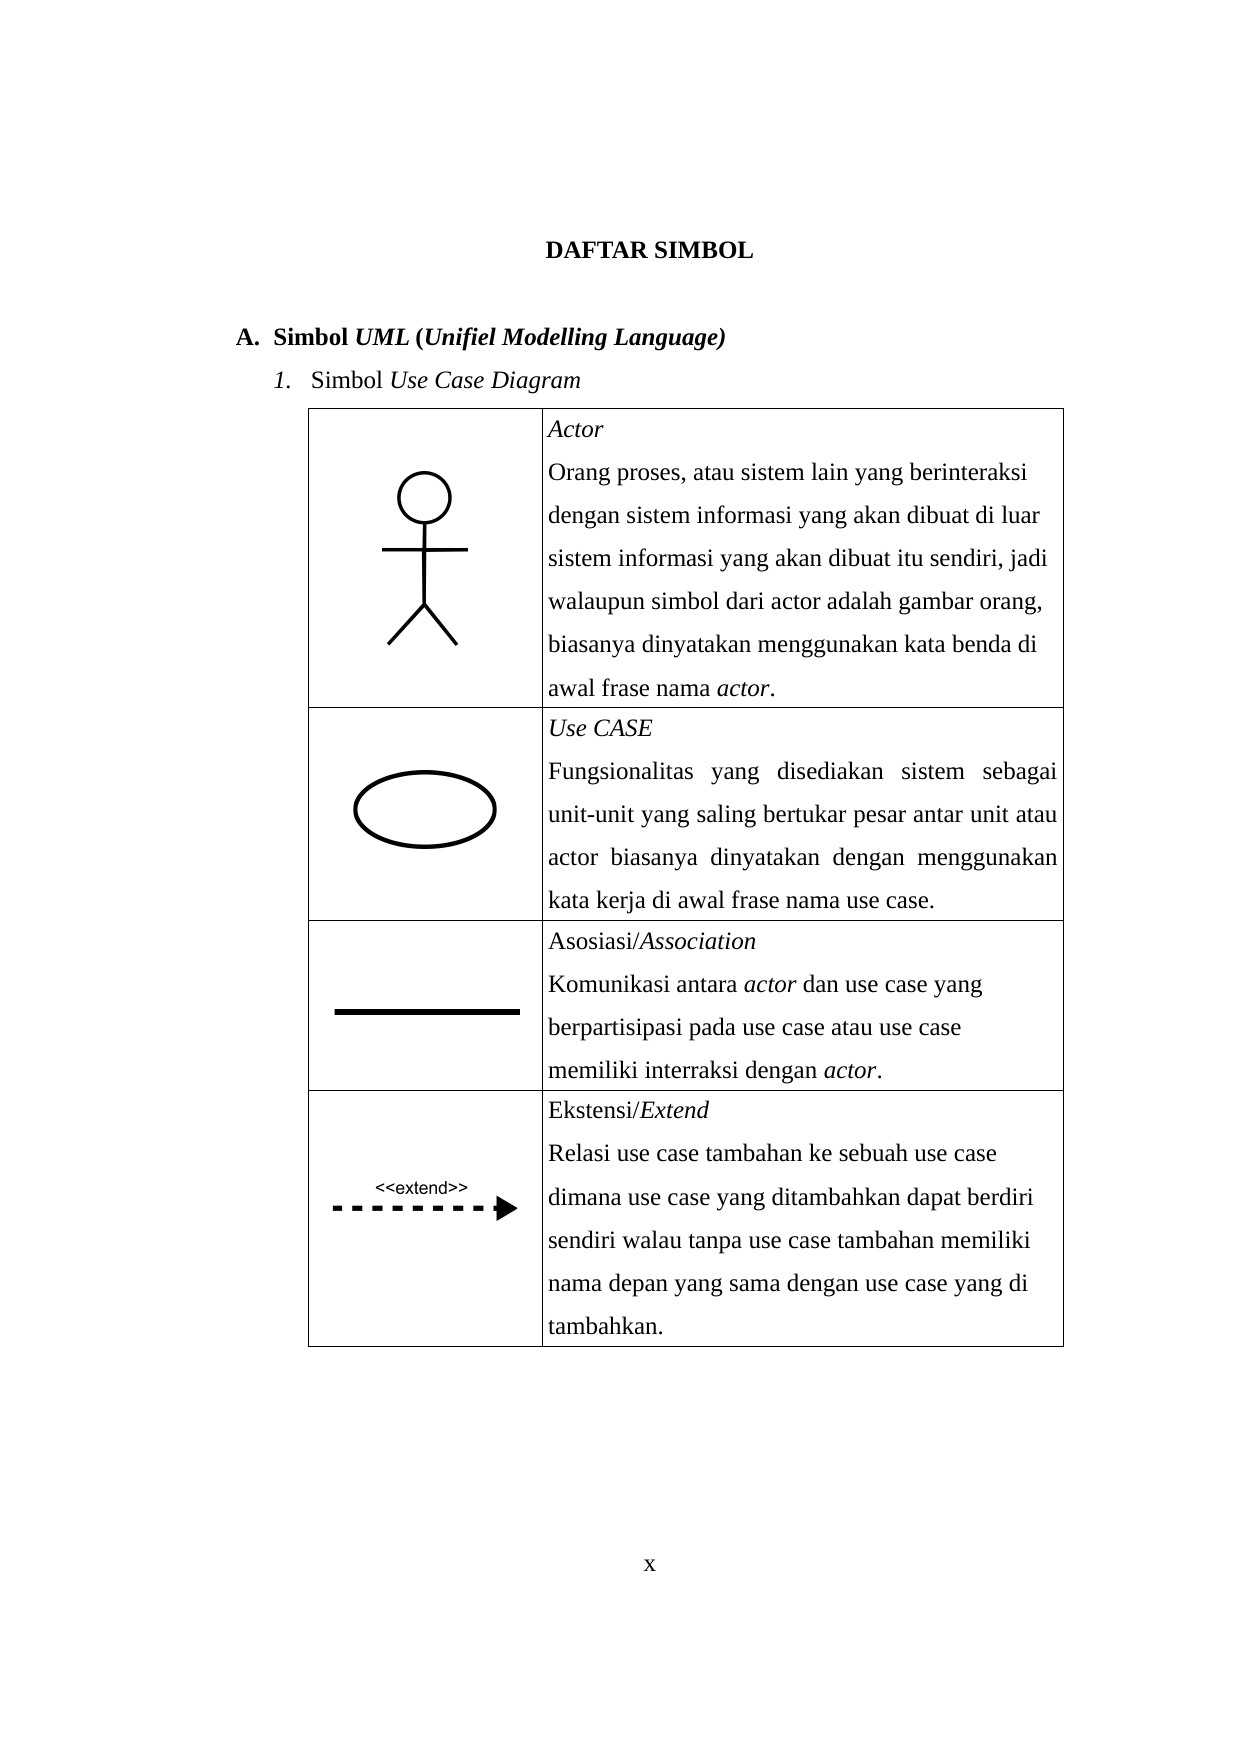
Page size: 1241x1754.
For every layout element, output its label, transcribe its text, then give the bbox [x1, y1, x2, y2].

table_cell [309, 708, 542, 920]
picture [334, 1009, 520, 1015]
table_cell [309, 921, 542, 1089]
list Simbol UML (Unifiel Modelling Language) [236, 322, 1063, 351]
table_header [309, 409, 542, 707]
text DAFTAR SIMBOL [236, 236, 1063, 264]
table_cell Ekstensi/Extend Relasi use case tambahan ke sebuah use case dimana use case yang ditambahkan dapat berdiri sendiri walau tanpa use case tambahan memiliki nama depan yang sama dengan use case yang di tambahkan. [543, 1091, 1063, 1346]
table_cell Asosiasi/Association Komunikasi antara actor dan use case yang berpartisipasi pada use case atau use case memiliki interraksi dengan actor. [543, 921, 1063, 1089]
picture [332, 1181, 518, 1221]
list Simbol Use Case Diagram [273, 365, 1063, 394]
table_header Actor Orang proses, atau sistem lain yang berinteraksi dengan sistem informasi yang akan dibuat di luar sistem informasi yang akan dibuat itu sendiri, jadi walaupun simbol dari actor adalah gambar orang, biasanya dinyatakan menggunakan kata benda di awal frase nama actor. [543, 409, 1063, 707]
table_cell [309, 1091, 542, 1346]
picture [353, 770, 497, 849]
picture [382, 471, 468, 646]
table_cell Use CASE Fungsionalitas yang disediakan sistem sebagai unit-unit yang saling bertukar pesar antar unit atau actor biasanya dinyatakan dengan menggunakan kata kerja di awal frase nama use case. [543, 708, 1063, 920]
